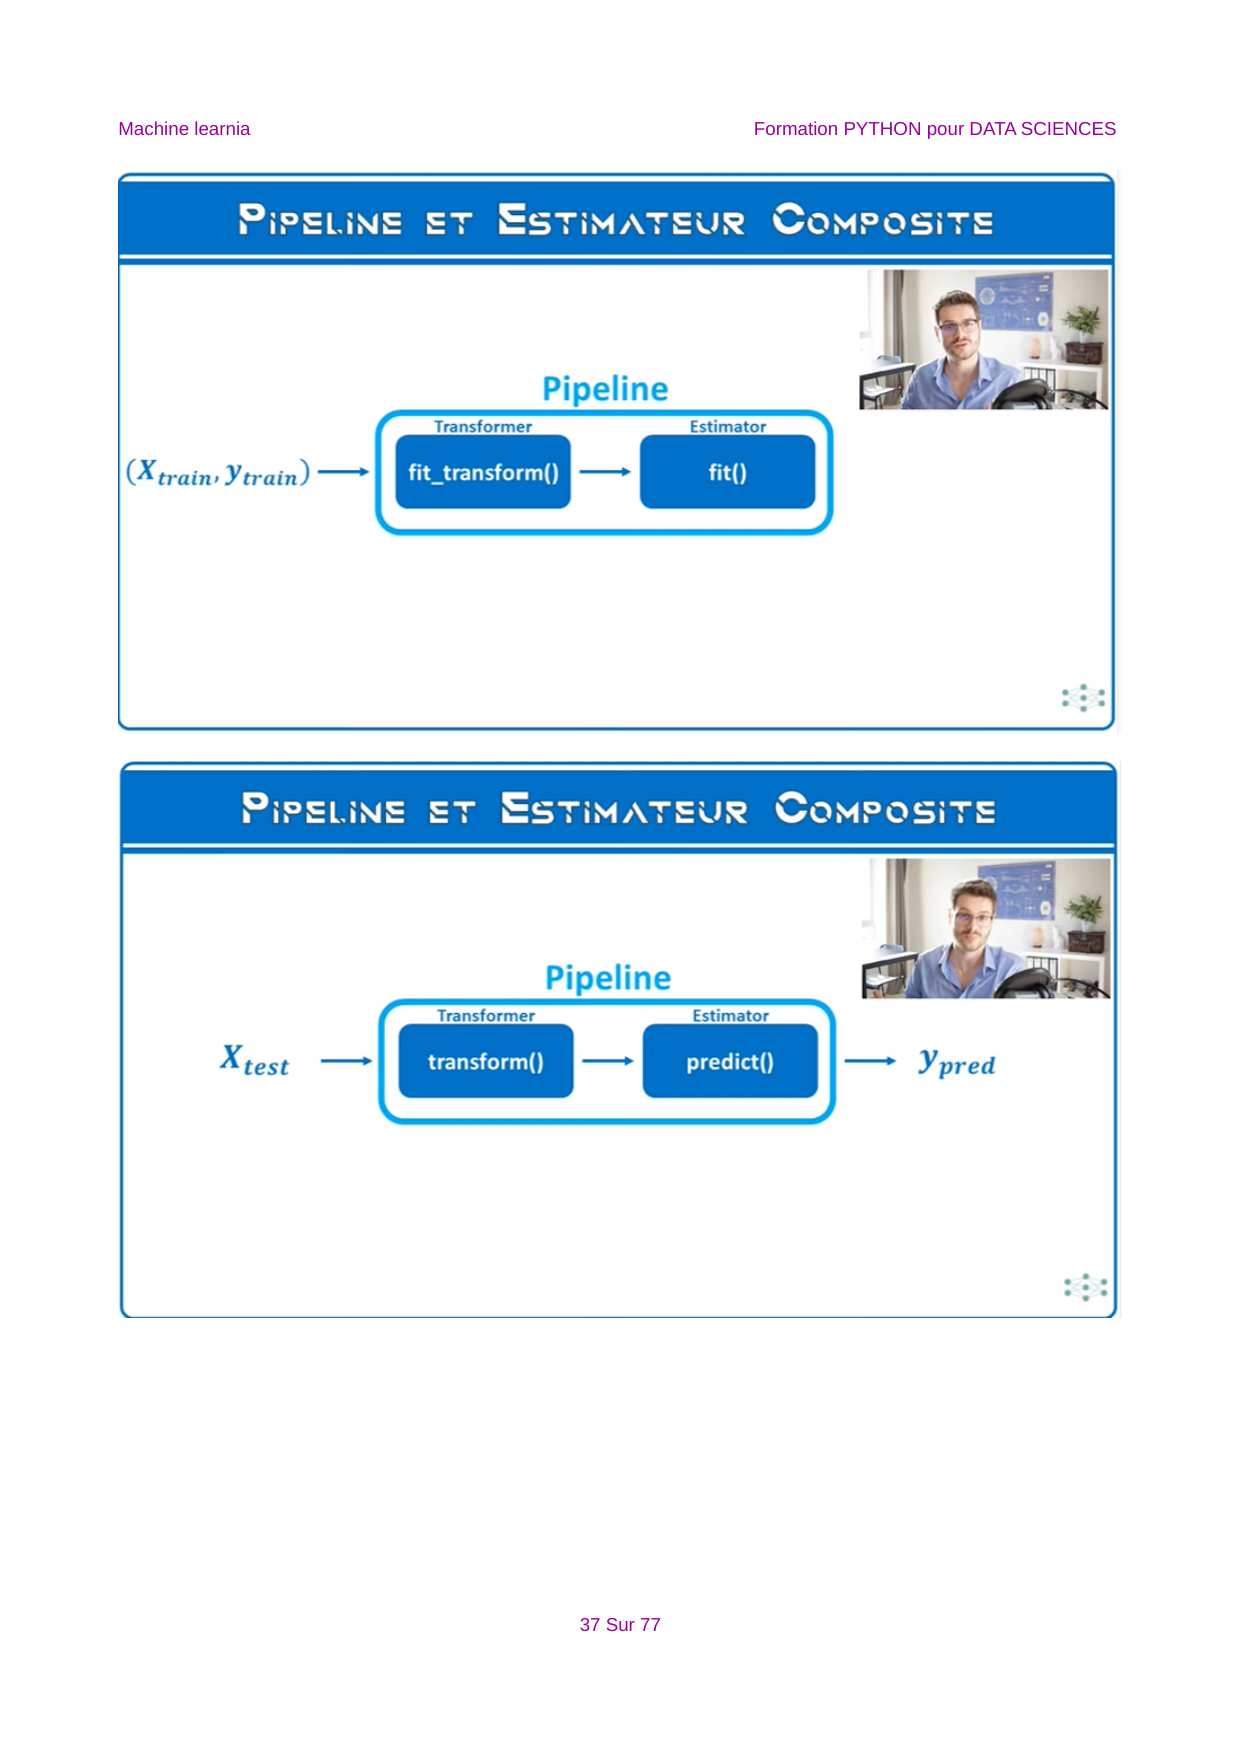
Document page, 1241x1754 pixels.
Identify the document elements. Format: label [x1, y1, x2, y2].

picture [118, 169, 1122, 733]
picture [118, 761, 1122, 1318]
